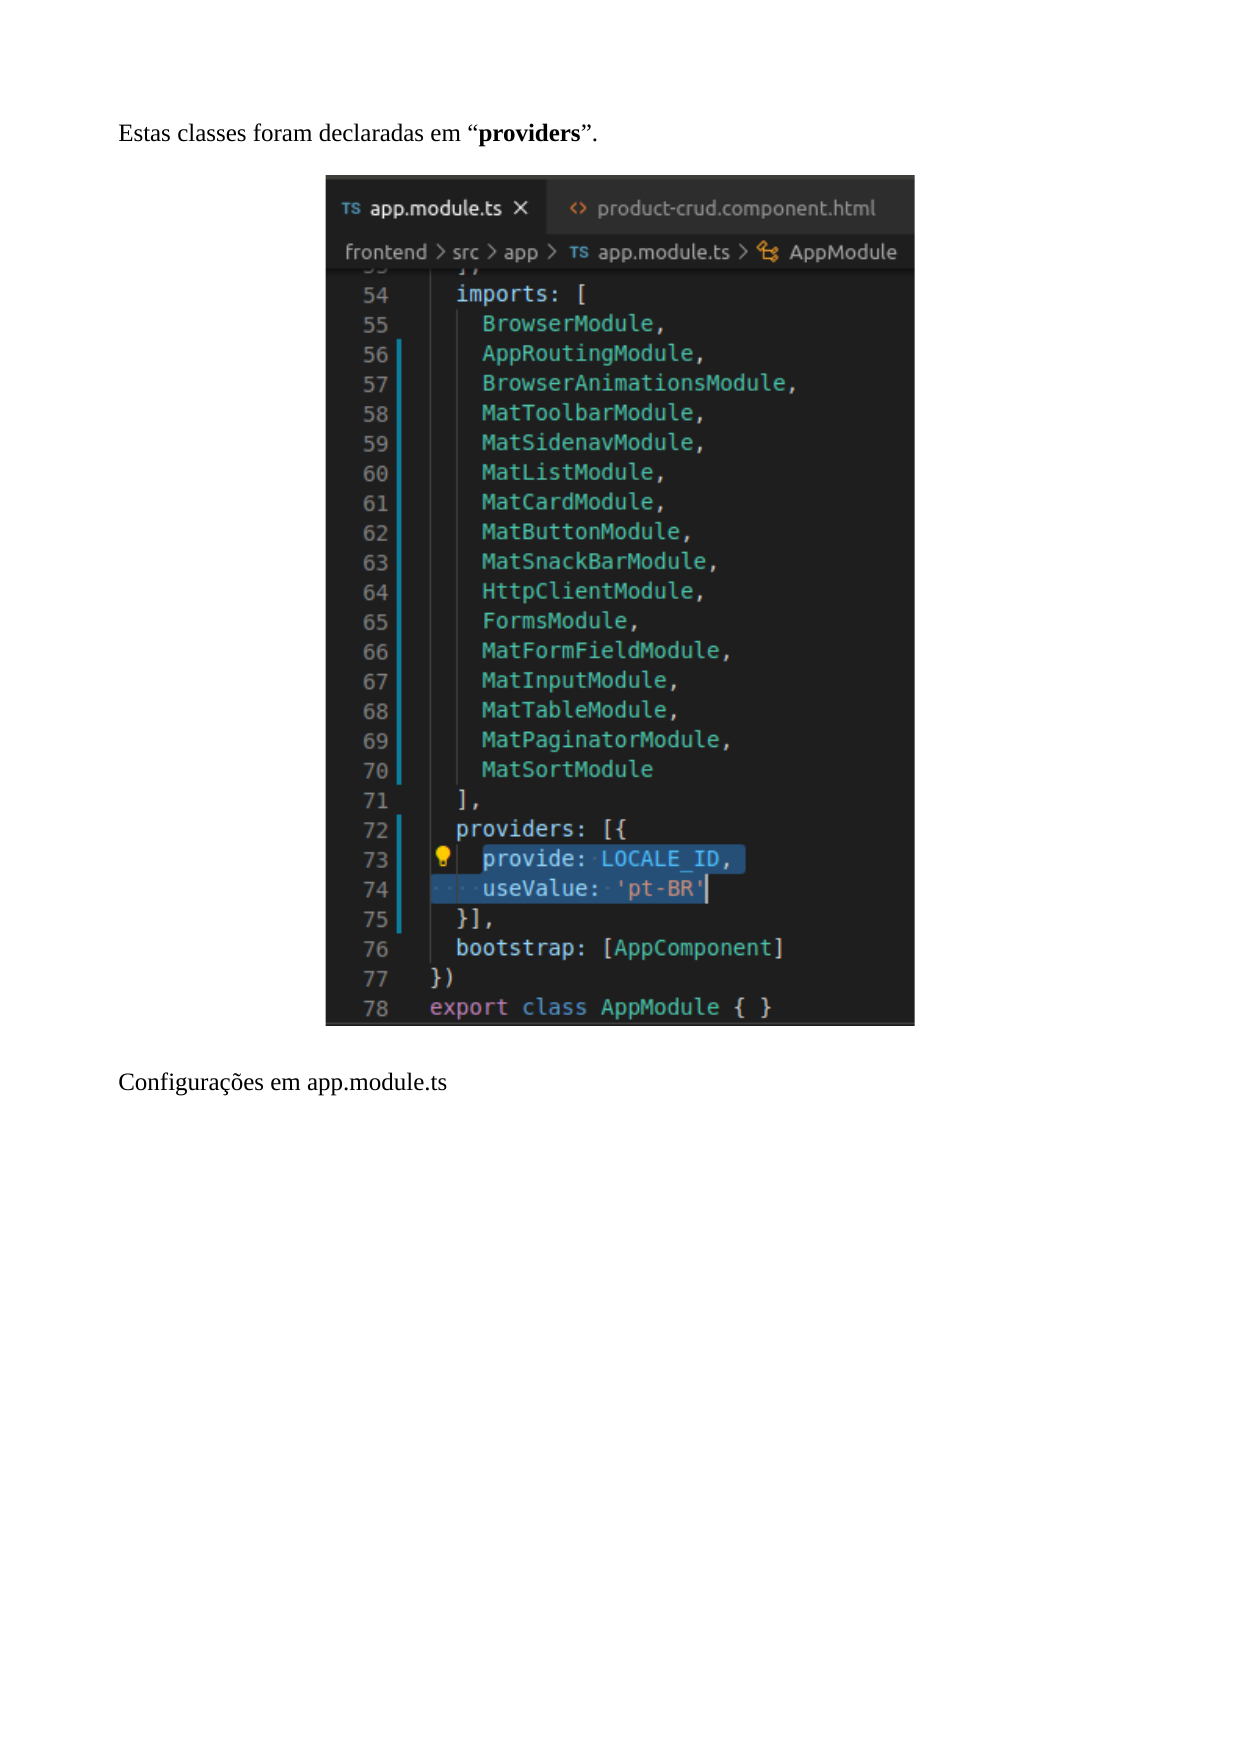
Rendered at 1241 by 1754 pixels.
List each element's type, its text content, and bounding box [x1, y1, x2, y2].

text Configurações em app.module.ts [118, 1067, 1122, 1096]
text Estas classes foram declaradas em “providers”. [118, 118, 1122, 147]
picture [325, 175, 915, 1026]
